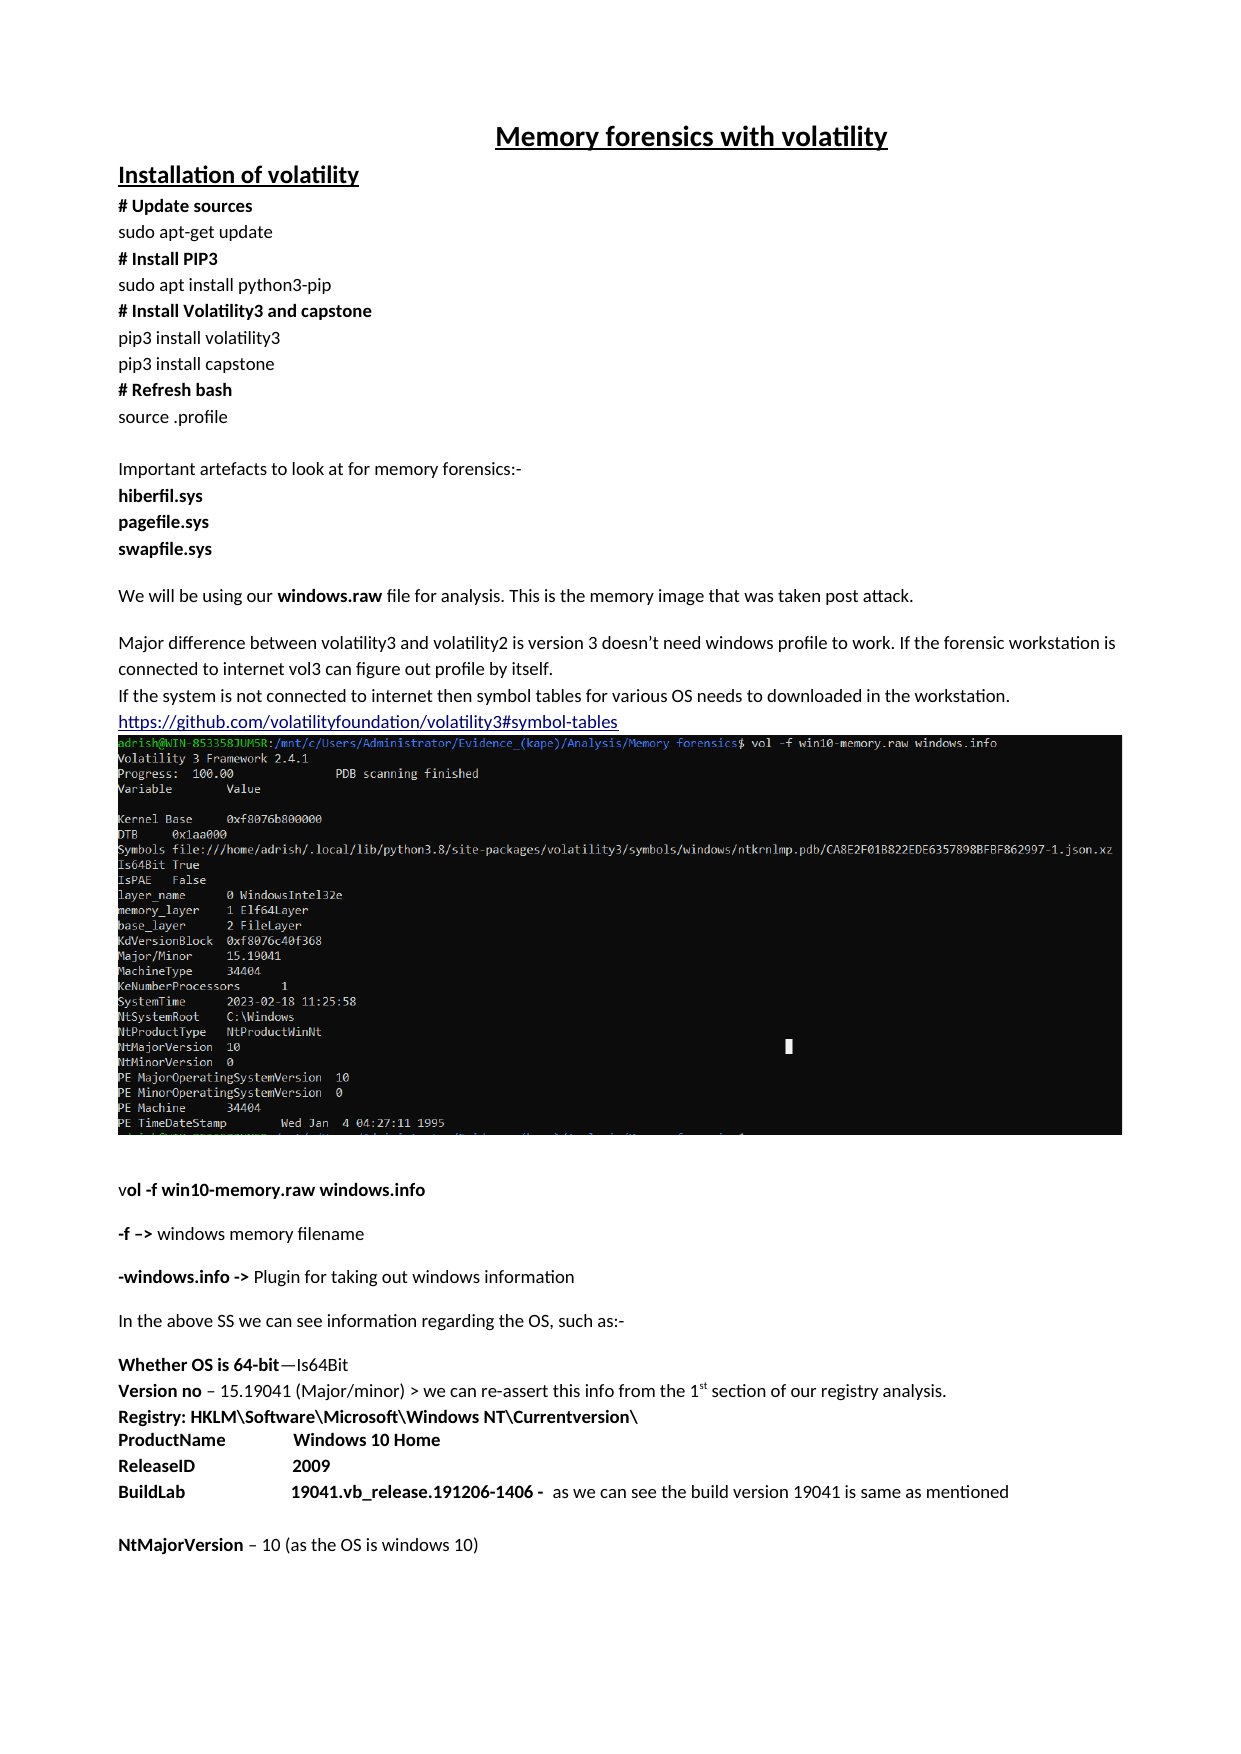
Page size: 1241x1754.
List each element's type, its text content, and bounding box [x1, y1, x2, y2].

text sudo apt install python3-pip [118, 273, 1122, 296]
text sudo apt-get update [118, 220, 1122, 243]
text # Install Volatility3 and capstone [118, 299, 1122, 322]
text Major difference between volatility3 and volatility2 is version 3 doesn’t need windows profile to work. If the forensic workstation is connected to internet vol3 can figure out profile by itself. [118, 631, 1122, 680]
text source .profile [118, 405, 1122, 428]
text -f –> windows memory filename [118, 1222, 1122, 1245]
text Important artefacts to look at for memory forensics:- [118, 458, 1122, 481]
text ReleaseID 2009 [118, 1454, 1122, 1477]
text pip3 install capstone [118, 352, 1122, 375]
text If the system is not connected to internet then symbol tables for various OS needs to downloaded in the workstation. [118, 684, 1122, 707]
text # Update sources [118, 194, 1122, 217]
text # Install PIP3 [118, 247, 1122, 270]
text ProductName Windows 10 Home [118, 1428, 1122, 1451]
picture [118, 735, 1123, 1135]
text NtMajorVersion – 10 (as the OS is windows 10) [118, 1533, 1122, 1556]
text Installation of volatility [118, 159, 1122, 189]
text In the above SS we can see information regarding the OS, such as:- [118, 1309, 1122, 1332]
text We will be using our windows.raw file for analysis. This is the memory image that was taken post attack. [118, 584, 1122, 607]
text Registry: HKLM\Software\Microsoft\Windows NT\Currentversion\ [118, 1405, 1122, 1428]
text vol -f win10-memory.raw windows.info [118, 1178, 1122, 1201]
text https://github.com/volatilityfoundation/volatility3#symbol-tables [118, 710, 1122, 733]
text hiberfil.sys pagefile.sys swapfile.sys [118, 484, 1122, 559]
text Memory forensics with volatility [118, 118, 1122, 154]
text Whether OS is 64-bit—Is64Bit [118, 1353, 1122, 1376]
text # Refresh bash [118, 378, 1122, 401]
text -windows.info -> Plugin for taking out windows information [118, 1266, 1122, 1288]
text BuildLab 19041.vb_release.191206-1406 - as we can see the build version 19041 is same as mentioned [118, 1481, 1122, 1503]
text Version no – 15.19041 (Major/minor) > we can re-assert this info from the 1st section of our registry analysis. [118, 1379, 1122, 1402]
text pip3 install volatility3 [118, 326, 1122, 349]
